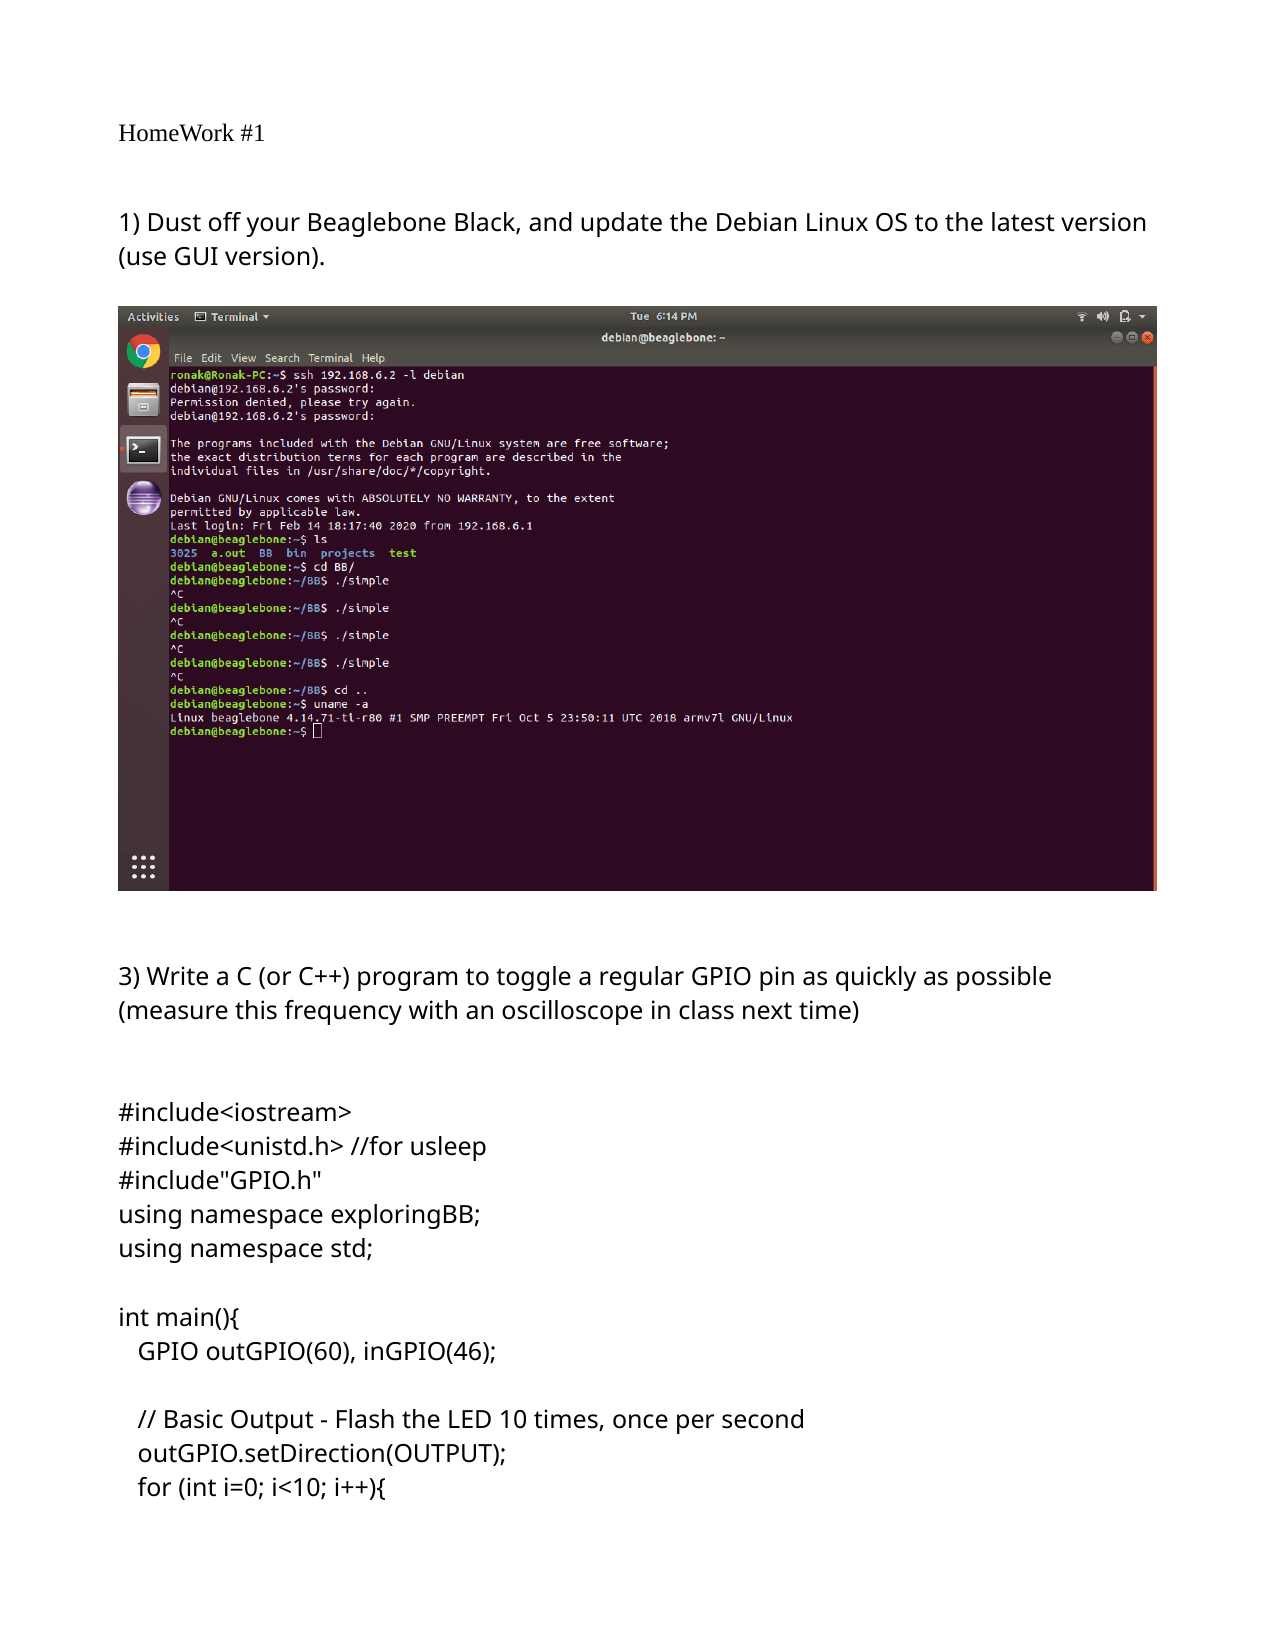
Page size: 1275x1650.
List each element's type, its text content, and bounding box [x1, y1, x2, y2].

text 3) Write a C (or C++) program to toggle a regular GPIO pin as quickly as possible (measure this frequency with an oscilloscope in class next time) [118, 959, 1157, 1027]
text #include<iostream> [118, 1095, 1157, 1129]
text 1) Dust off your Beaglebone Black, and update the Debian Linux OS to the latest version (use GUI version). [118, 204, 1157, 272]
text GPIO outGPIO(60), inGPIO(46); [118, 1333, 1157, 1367]
text HomeWork #1 [118, 118, 1157, 147]
picture [118, 306, 1157, 891]
text #include"GPIO.h" [118, 1163, 1157, 1197]
text outGPIO.setDirection(OUTPUT); [118, 1436, 1157, 1469]
text // Basic Output - Flash the LED 10 times, once per second [118, 1401, 1157, 1436]
text using namespace std; [118, 1231, 1157, 1265]
text int main(){ [118, 1299, 1157, 1333]
text #include<unistd.h> //for usleep [118, 1129, 1157, 1163]
text for (int i=0; i<10; i++){ [118, 1469, 1157, 1504]
text using namespace exploringBB; [118, 1197, 1157, 1231]
